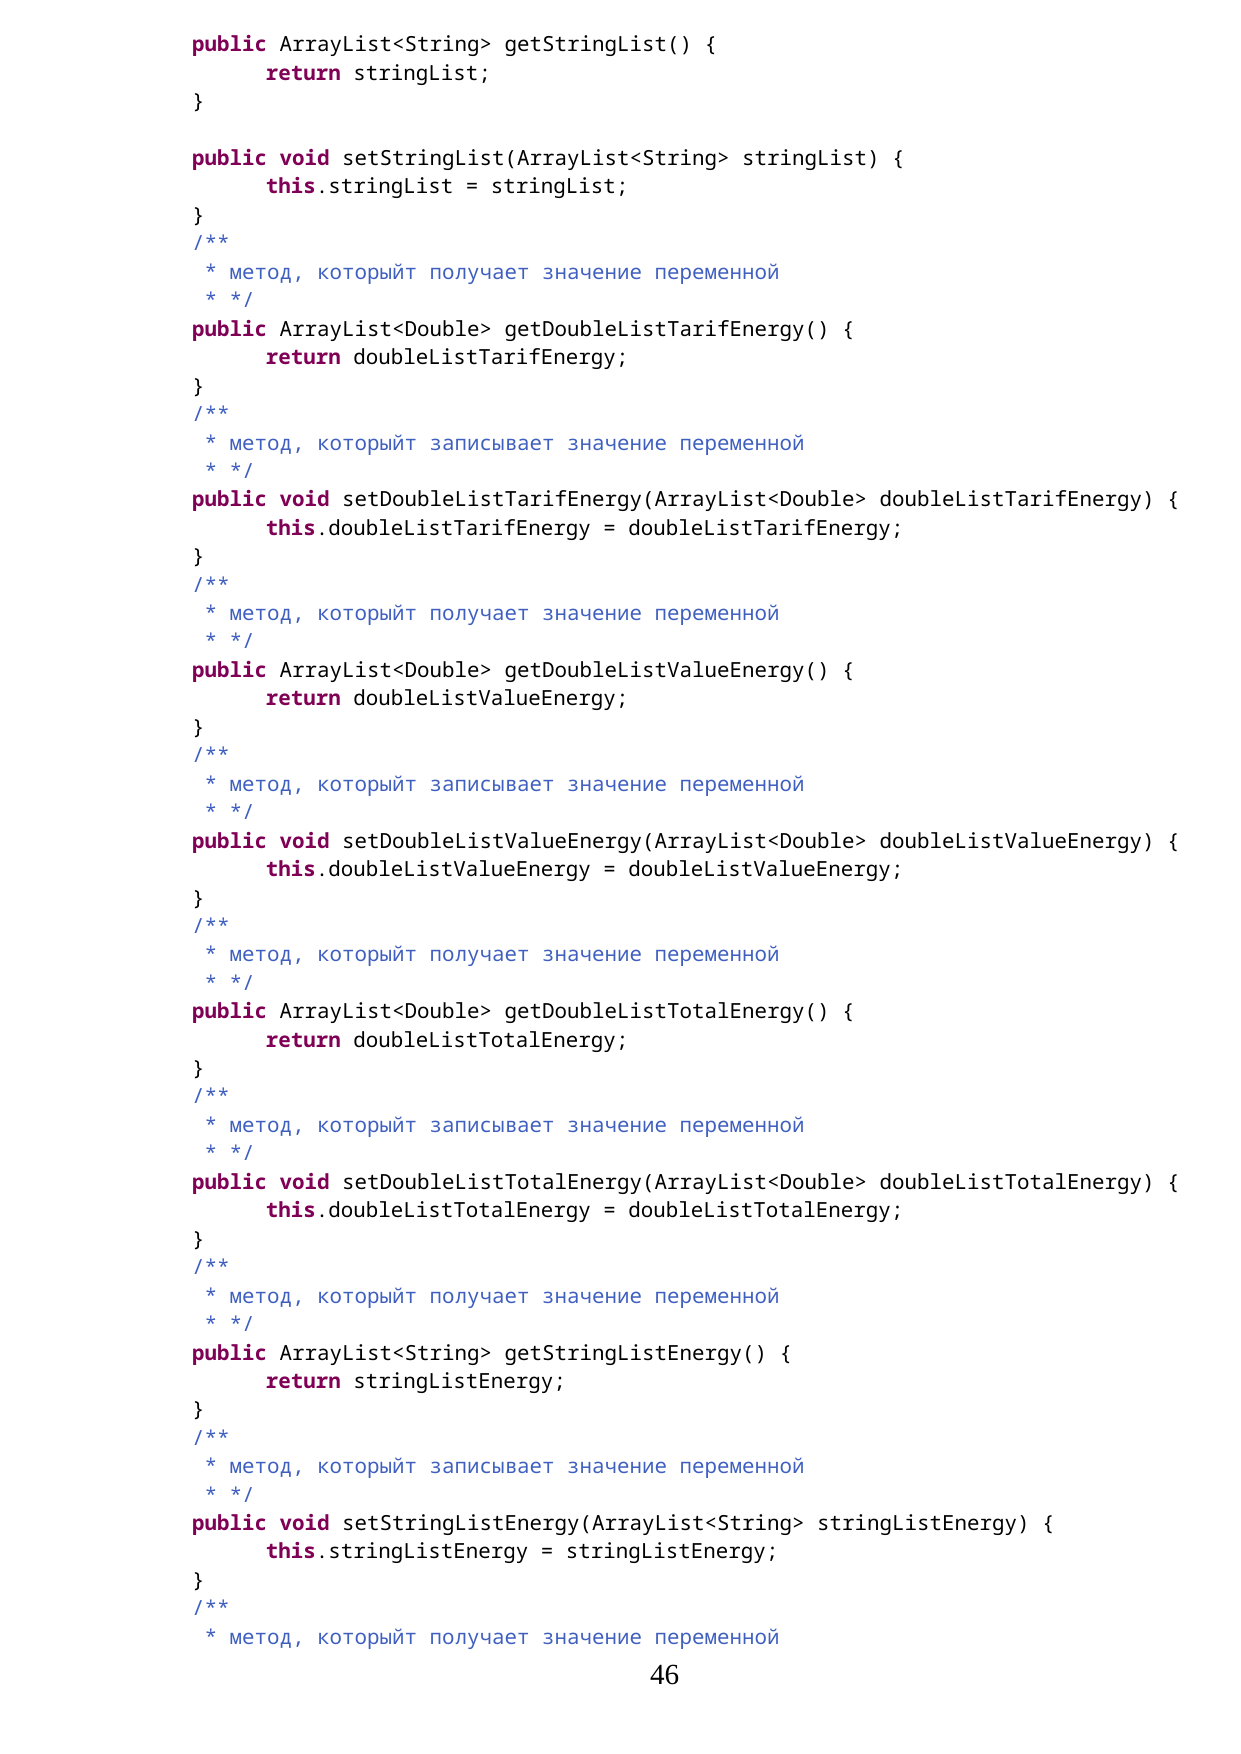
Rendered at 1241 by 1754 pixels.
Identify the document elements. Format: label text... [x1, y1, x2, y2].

text this.stringListEnergy = stringListEnergy; [118, 1537, 1211, 1565]
text * */ [118, 1480, 1211, 1508]
text * */ [118, 456, 1211, 484]
text } [118, 200, 1211, 228]
text public void setStringListEnergy(ArrayList<String> stringListEnergy) { [118, 1508, 1211, 1537]
text * метод, которыйт получает значение переменной [118, 257, 1211, 285]
text public void setStringList(ArrayList<String> stringList) { [118, 143, 1211, 172]
text } [118, 1053, 1211, 1082]
text * метод, которыйт получает значение переменной [118, 939, 1211, 968]
text return stringListEnergy; [118, 1366, 1211, 1394]
text * метод, которыйт получает значение переменной [118, 1281, 1211, 1309]
text } [118, 86, 1211, 115]
text /** [118, 1423, 1211, 1451]
text this.doubleListValueEnergy = doubleListValueEnergy; [118, 854, 1211, 883]
text * метод, которыйт получает значение переменной [118, 1622, 1211, 1650]
text return stringList; [118, 58, 1211, 86]
text /** [118, 228, 1211, 257]
text public void setDoubleListTotalEnergy(ArrayList<Double> doubleListTotalEnergy) { [118, 1167, 1211, 1195]
text * */ [118, 968, 1211, 996]
text * метод, которыйт записывает значение переменной [118, 1451, 1211, 1480]
text public ArrayList<Double> getDoubleListTarifEnergy() { [118, 314, 1211, 342]
text * */ [118, 627, 1211, 655]
text public ArrayList<Double> getDoubleListTotalEnergy() { [118, 996, 1211, 1025]
text } [118, 541, 1211, 570]
text * */ [118, 285, 1211, 314]
text /** [118, 1252, 1211, 1281]
text return doubleListTarifEnergy; [118, 342, 1211, 371]
text * метод, которыйт получает значение переменной [118, 598, 1211, 627]
text /** [118, 399, 1211, 428]
text /** [118, 1593, 1211, 1622]
text } [118, 1394, 1211, 1423]
text public void setDoubleListTarifEnergy(ArrayList<Double> doubleListTarifEnergy) { [118, 484, 1211, 513]
text this.doubleListTotalEnergy = doubleListTotalEnergy; [118, 1195, 1211, 1224]
text * метод, которыйт записывает значение переменной [118, 428, 1211, 456]
text /** [118, 740, 1211, 769]
text } [118, 883, 1211, 911]
text } [118, 1565, 1211, 1593]
text return doubleListTotalEnergy; [118, 1025, 1211, 1053]
text public ArrayList<String> getStringListEnergy() { [118, 1338, 1211, 1366]
text * */ [118, 1138, 1211, 1167]
text public ArrayList<String> getStringList() { [118, 29, 1211, 58]
text * */ [118, 797, 1211, 826]
text this.doubleListTarifEnergy = doubleListTarifEnergy; [118, 513, 1211, 541]
text * метод, которыйт записывает значение переменной [118, 1110, 1211, 1138]
text * */ [118, 1309, 1211, 1338]
text /** [118, 570, 1211, 598]
text this.stringList = stringList; [118, 172, 1211, 200]
text public void setDoubleListValueEnergy(ArrayList<Double> doubleListValueEnergy) { [118, 826, 1211, 854]
text public ArrayList<Double> getDoubleListValueEnergy() { [118, 655, 1211, 683]
text /** [118, 1082, 1211, 1110]
text /** [118, 911, 1211, 939]
text } [118, 712, 1211, 740]
text * метод, которыйт записывает значение переменной [118, 769, 1211, 797]
text return doubleListValueEnergy; [118, 683, 1211, 712]
text } [118, 1224, 1211, 1252]
text } [118, 371, 1211, 399]
